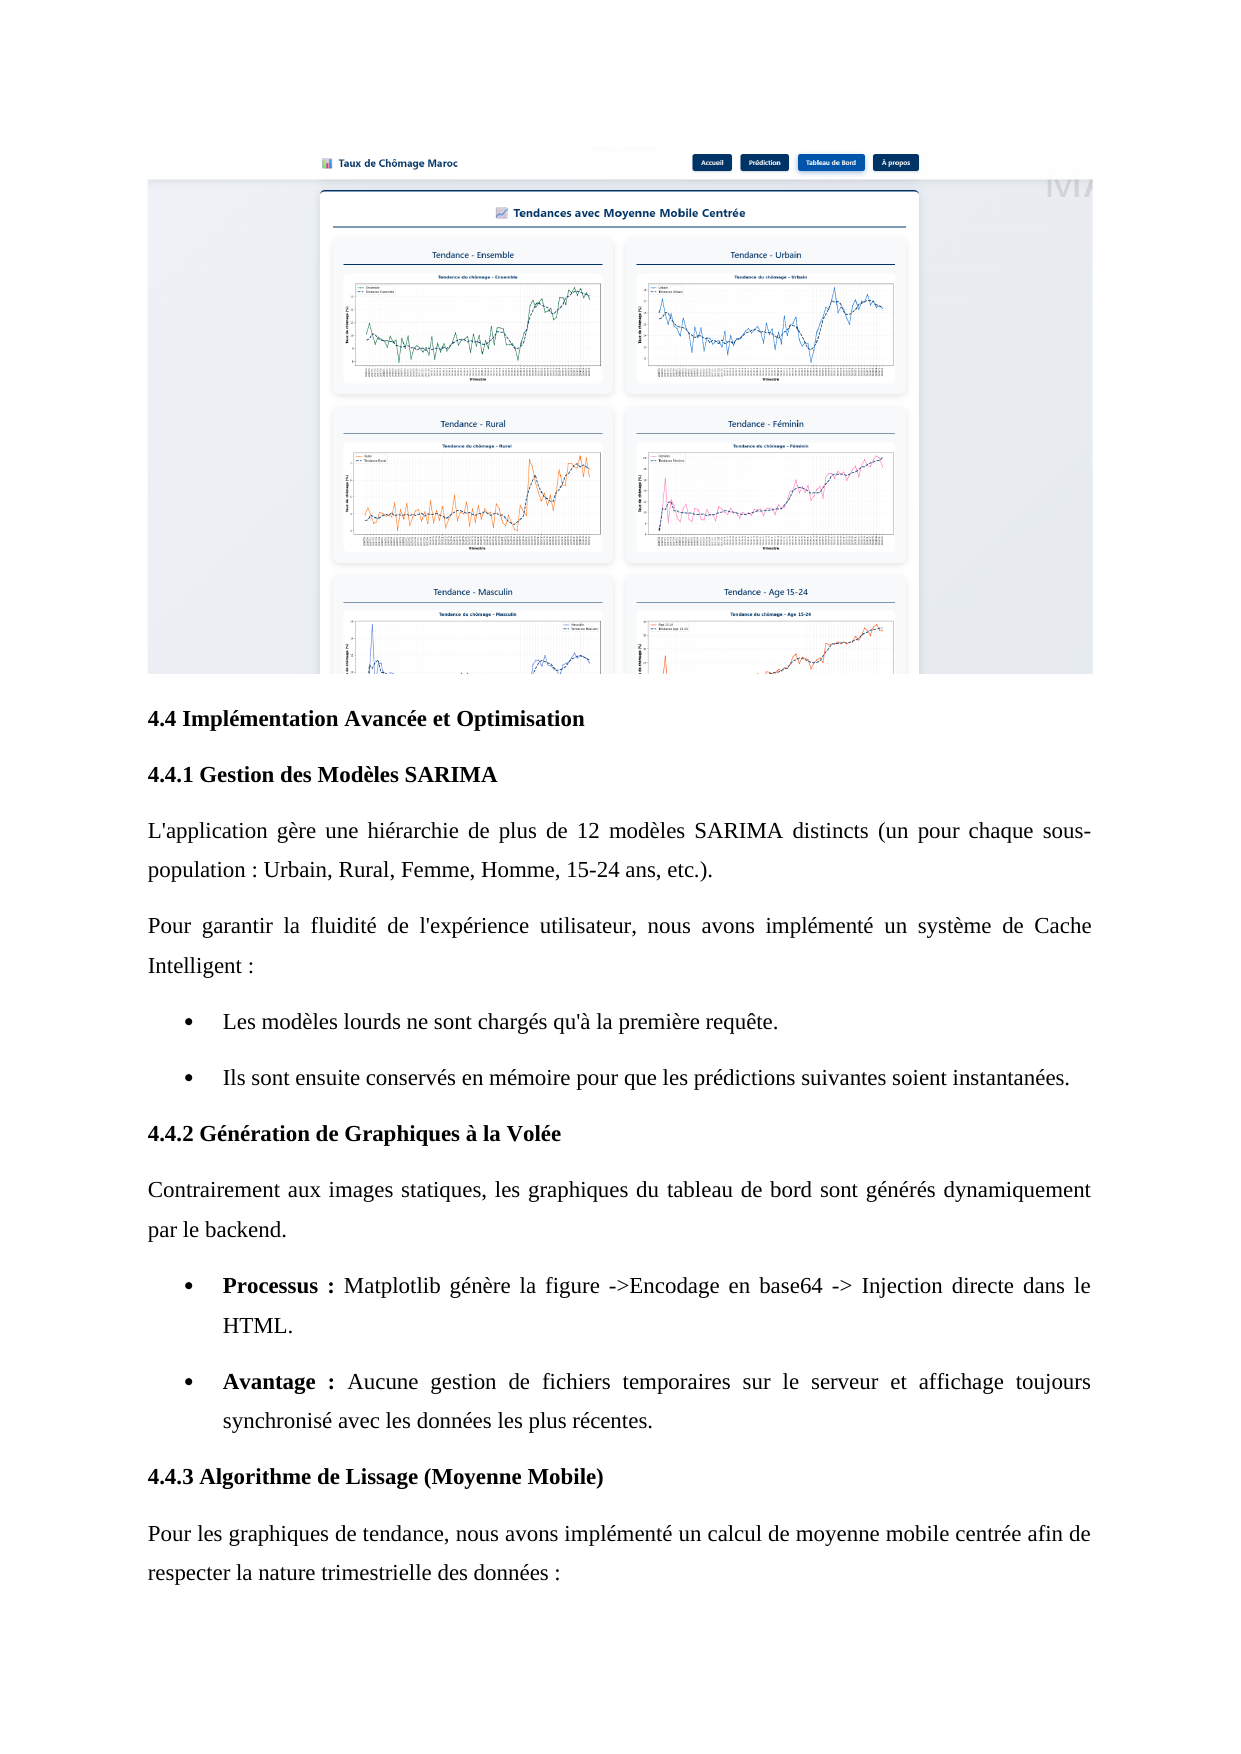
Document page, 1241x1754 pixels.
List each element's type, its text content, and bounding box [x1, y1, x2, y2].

text 4.4 Implémentation Avancée et Optimisation [148, 704, 1093, 731]
list Avantage : Aucune gestion de fichiers temporaires sur le serveur et affichage toujours synchronisé avec les données les plus récentes. [185, 1368, 1093, 1434]
list Les modèles lourds ne sont chargés qu'à la première requête. [185, 1008, 1093, 1034]
text 4.4.1 Gestion des Modèles SARIMA [148, 761, 1093, 787]
text Contrairement aux images statiques, les graphiques du tableau de bord sont générés dynamiquement par le backend. [148, 1177, 1093, 1242]
text Pour garantir la fluidité de l'expérience utilisateur, nous avons implémenté un système de Cache Intelligent : [148, 912, 1093, 978]
list Processus : Matplotlib génère la figure ->Encodage en base64 -> Injection directe dans le HTML. [185, 1272, 1093, 1338]
text L'application gère une hiérarchie de plus de 12 modèles SARIMA distincts (un pour chaque sous-population : Urbain, Rural, Femme, Homme, 15-24 ans, etc.). [148, 817, 1093, 883]
text Pour les graphiques de tendance, nous avons implémenté un calcul de moyenne mobile centrée afin de respecter la nature trimestrielle des données : [148, 1519, 1093, 1585]
text 4.4.2 Génération de Graphiques à la Volée [148, 1120, 1093, 1147]
list Ils sont ensuite conservés en mémoire pour que les prédictions suivantes soient instantanées. [185, 1064, 1093, 1091]
text 4.4.3 Algorithme de Lissage (Moyenne Mobile) [148, 1463, 1093, 1490]
